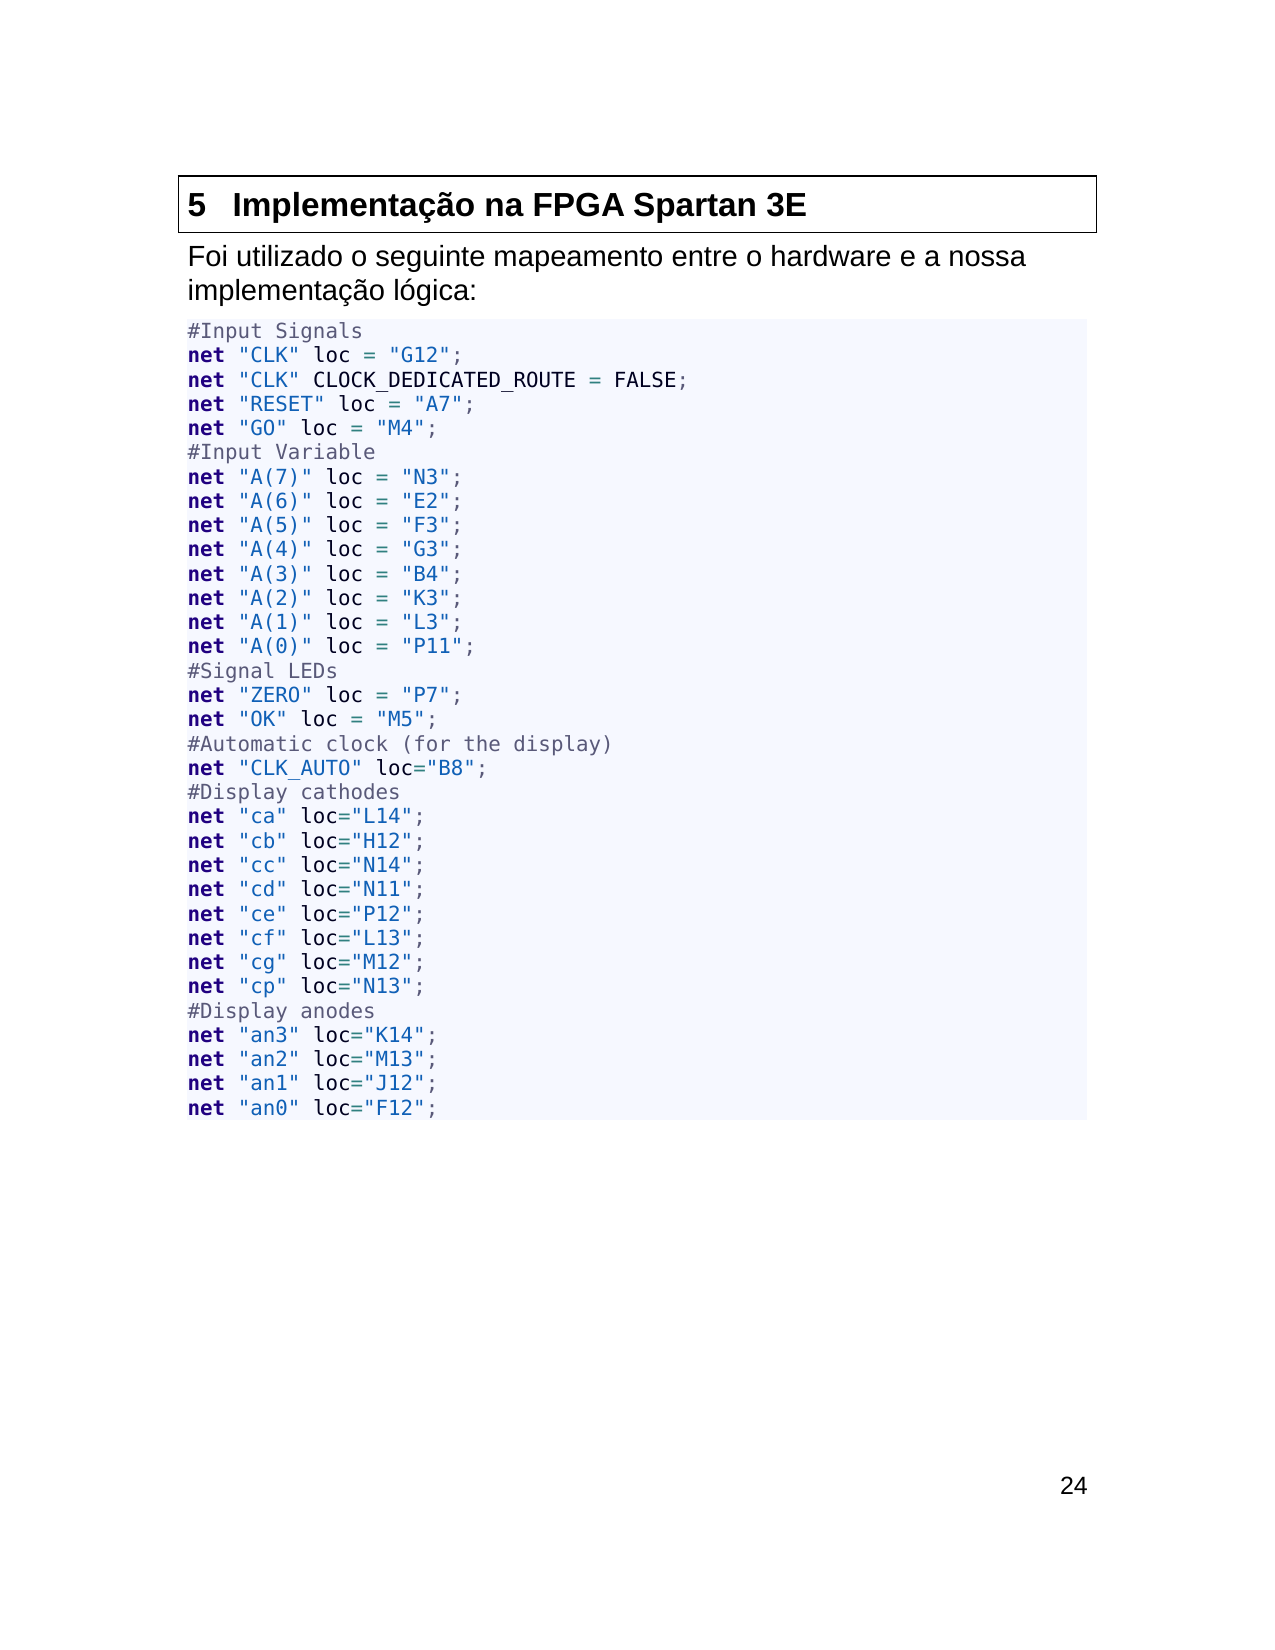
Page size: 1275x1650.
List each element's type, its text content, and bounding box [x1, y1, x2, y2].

text #Automatic clock (for the display) [187, 732, 1087, 756]
text net "cf" loc="L13"; [187, 926, 1087, 950]
text net "A(7)" loc = "N3"; [187, 465, 1087, 489]
text net "cd" loc="N11"; [187, 877, 1087, 902]
text net "cc" loc="N14"; [187, 853, 1087, 877]
text net "cb" loc="H12"; [187, 829, 1087, 853]
text net "A(2)" loc = "K3"; [187, 586, 1087, 610]
text net "RESET" loc = "A7"; [187, 392, 1087, 416]
text net "CLK" CLOCK_DEDICATED_ROUTE = FALSE; [187, 368, 1087, 392]
text net "ce" loc="P12"; [187, 902, 1087, 926]
text net "an1" loc="J12"; [187, 1071, 1087, 1096]
text net "OK" loc = "M5"; [187, 707, 1087, 732]
text net "an3" loc="K14"; [187, 1023, 1087, 1047]
text #Display anodes [187, 999, 1087, 1023]
text net "A(6)" loc = "E2"; [187, 489, 1087, 513]
text net "CLK" loc = "G12"; [187, 343, 1087, 368]
text net "CLK_AUTO" loc="B8"; [187, 756, 1087, 780]
text net "ca" loc="L14"; [187, 804, 1087, 829]
text #Input Signals [187, 319, 1087, 343]
text net "A(1)" loc = "L3"; [187, 610, 1087, 634]
text net "an0" loc="F12"; [187, 1096, 1087, 1120]
text net "A(5)" loc = "F3"; [187, 513, 1087, 537]
text net "ZERO" loc = "P7"; [187, 683, 1087, 707]
text #Input Variable [187, 440, 1087, 465]
text net "A(0)" loc = "P11"; [187, 634, 1087, 659]
text net "A(3)" loc = "B4"; [187, 562, 1087, 586]
text net "cp" loc="N13"; [187, 974, 1087, 999]
text net "GO" loc = "M4"; [187, 416, 1087, 440]
subtitle Implementação na FPGA Spartan 3E [179, 177, 1096, 232]
text net "an2" loc="M13"; [187, 1047, 1087, 1071]
text #Display cathodes [187, 780, 1087, 804]
text Foi utilizado o seguinte mapeamento entre o hardware e a nossa implementação lógica: [187, 239, 1087, 307]
text #Signal LEDs [187, 659, 1087, 683]
text net "A(4)" loc = "G3"; [187, 537, 1087, 562]
text net "cg" loc="M12"; [187, 950, 1087, 974]
